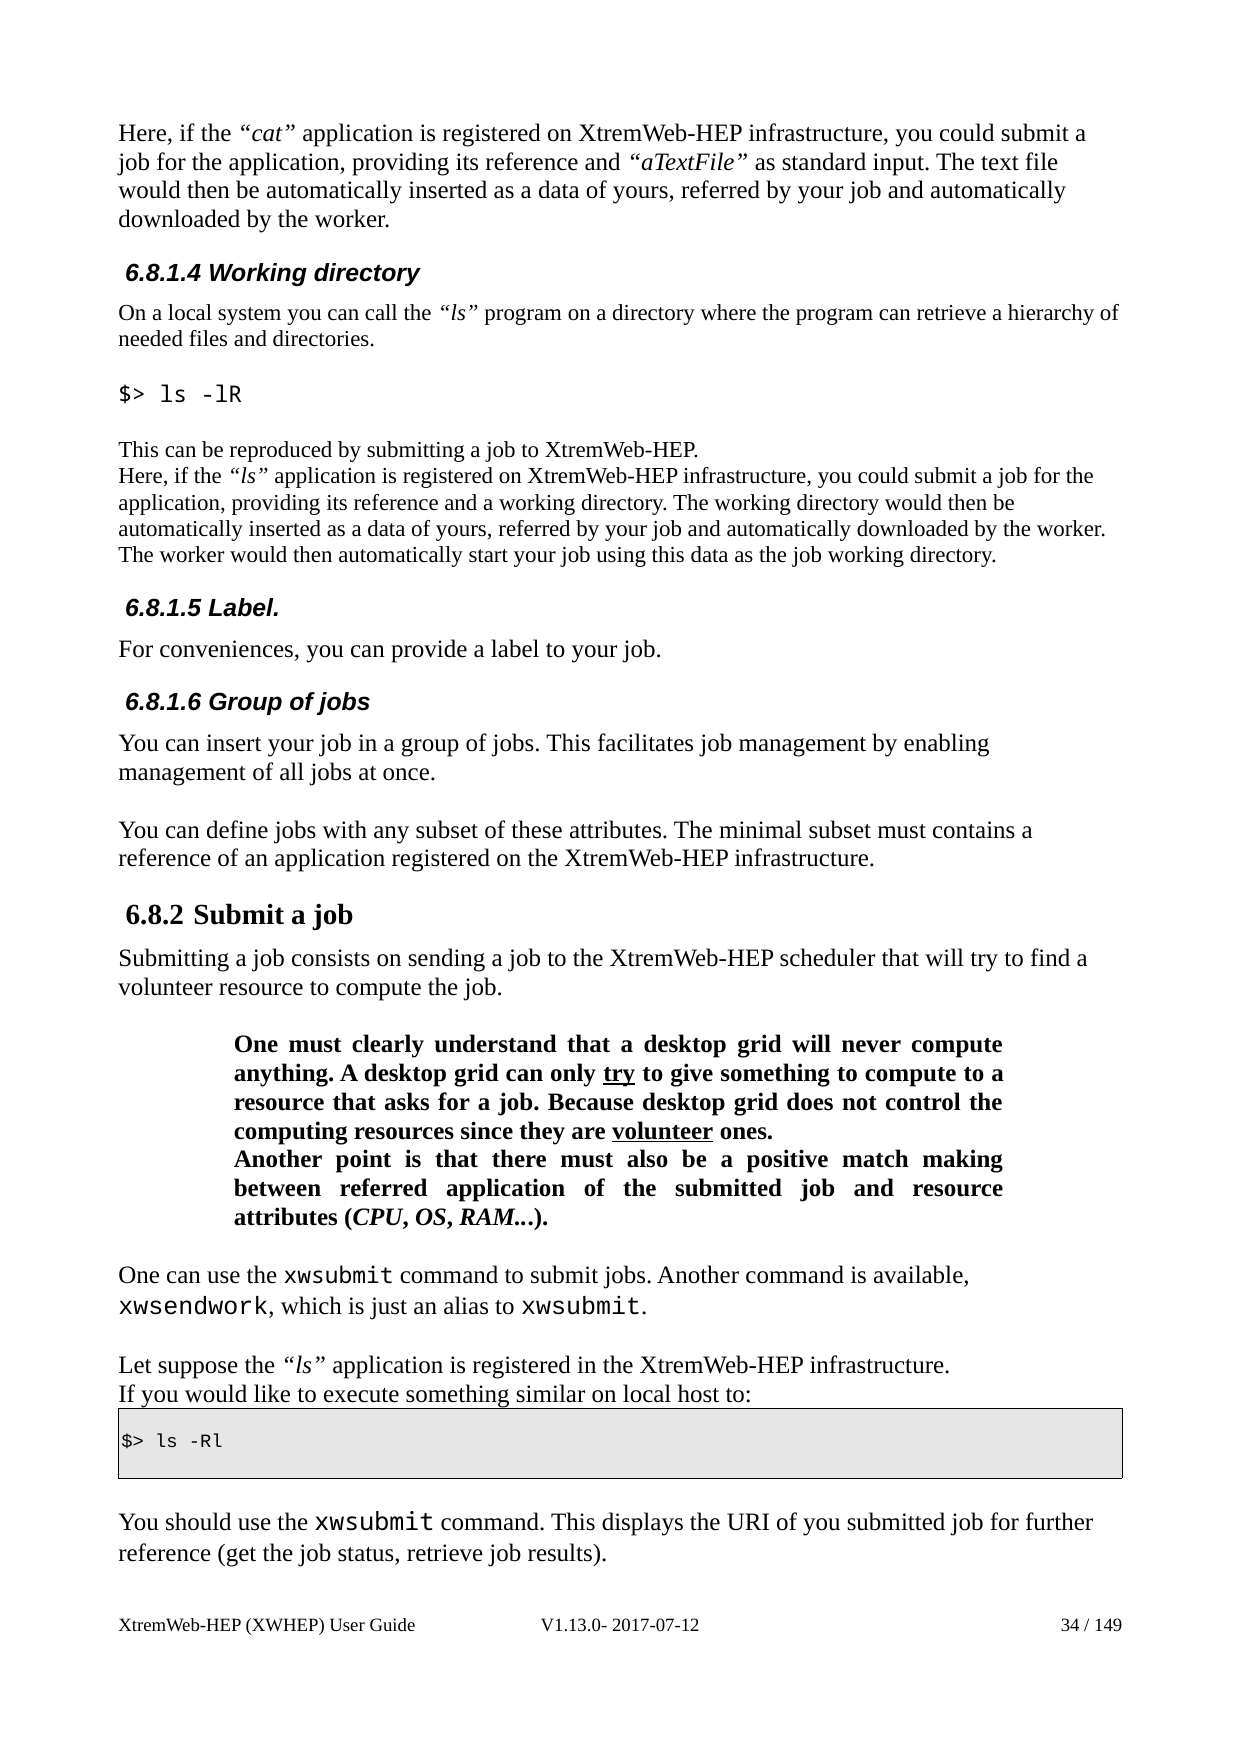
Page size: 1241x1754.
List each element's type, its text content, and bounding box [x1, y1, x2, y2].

text Submitting a job consists on sending a job to the XtremWeb-HEP scheduler that will try to find a volunteer resource to compute the job. [118, 943, 1122, 1001]
text One can use the xwsubmit command to submit jobs. Another command is available, xwsendwork, which is just an alias to xwsubmit. [118, 1259, 1122, 1322]
subtitle Working directory [118, 258, 1122, 287]
text You can define jobs with any subset of these attributes. The minimal subset must contains a reference of an application registered on the XtremWeb-HEP infrastructure. [118, 815, 1122, 872]
text $> ls -Rl [119, 1429, 1122, 1450]
text On a local system you can call the “ls” program on a directory where the program can retrieve a hierarchy of needed files and directories. $> ls -lR This can be reproduced by submitting a job to XtremWeb-HEP. Here, if the “ls” application is registered on XtremWeb-HEP infrastructure, you could submit a job for the application, providing its reference and a working directory. The working directory would then be automatically inserted as a data of yours, referred by your job and automatically downloaded by the worker. The worker would then automatically start your job using this data as the job working directory. [118, 299, 1122, 568]
subtitle Submit a job [118, 897, 1122, 931]
text If you would like to execute something similar on local host to: [118, 1379, 1122, 1408]
text You can insert your job in a group of jobs. This facilitates job management by enabling management of all jobs at once. [118, 728, 1122, 786]
text You should use the xwsubmit command. This displays the URI of you submitted job for further reference (get the job status, retrieve job results). [118, 1504, 1122, 1567]
text For conveniences, you can provide a label to your job. [118, 634, 1122, 662]
text Another point is that there must also be a positive match making between referred application of the submitted job and resource attributes (CPU, OS, RAM...). [233, 1144, 1004, 1231]
subtitle Group of jobs [118, 687, 1122, 716]
subtitle Label. [118, 593, 1122, 621]
text Here, if the “cat” application is registered on XtremWeb-HEP infrastructure, you could submit a job for the application, providing its reference and “aTextFile” as standard input. The text file would then be automatically inserted as a data of yours, referred by your job and automatically downloaded by the worker. [118, 118, 1122, 233]
text Let suppose the “ls” application is registered in the XtremWeb-HEP infrastructure. [118, 1350, 1122, 1379]
text One must clearly understand that a desktop grid will never compute anything. A desktop grid can only try to give something to compute to a resource that asks for a job. Because desktop grid does not control the computing resources since they are volunteer ones. [233, 1029, 1004, 1144]
